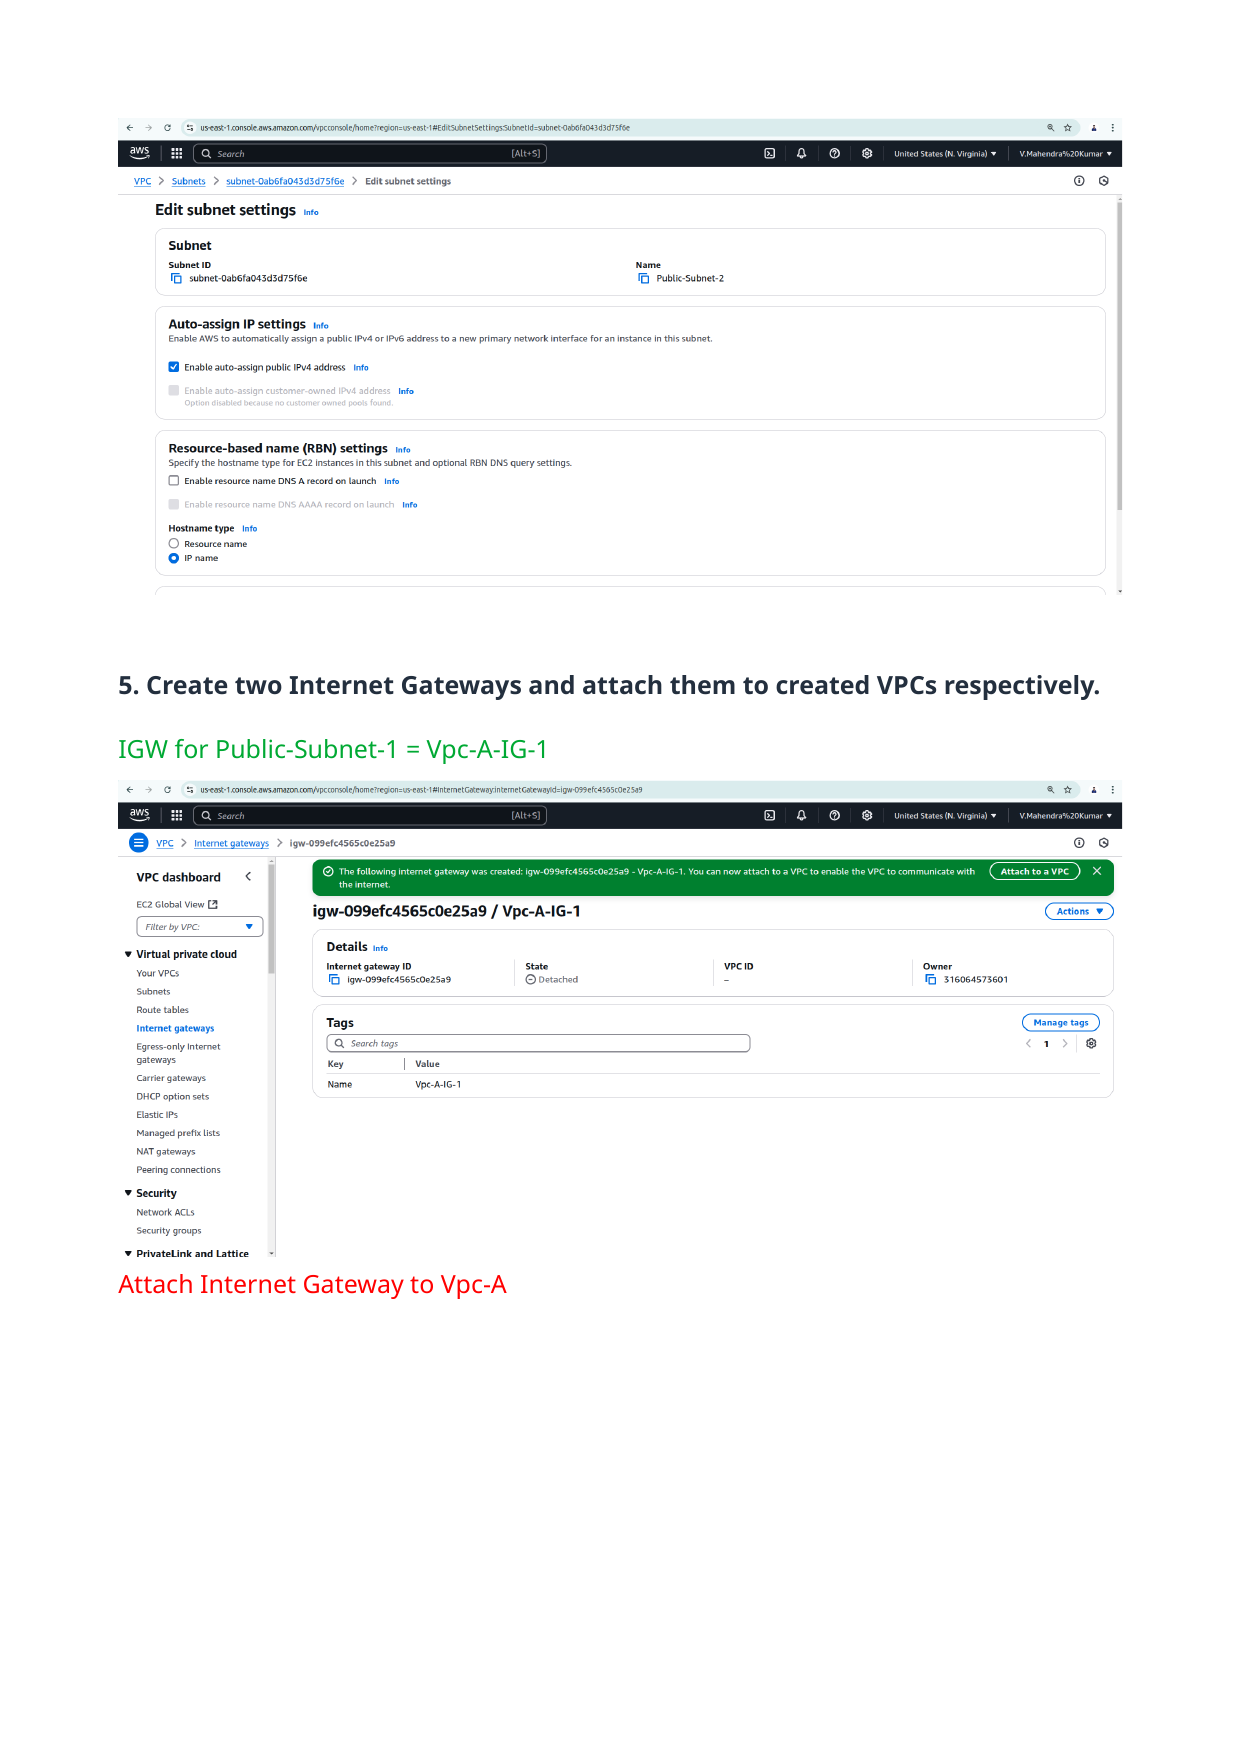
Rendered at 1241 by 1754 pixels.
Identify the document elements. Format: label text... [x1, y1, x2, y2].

text 5. Create two Internet Gateways and attach them to created VPCs respectively. [118, 652, 1122, 702]
picture [118, 118, 1123, 595]
text IGW for Public-Subnet-1 = Vpc-A-IG-1 [118, 716, 1122, 766]
picture [118, 780, 1123, 1257]
text Attach Internet Gateway to Vpc-A [118, 1257, 1122, 1300]
